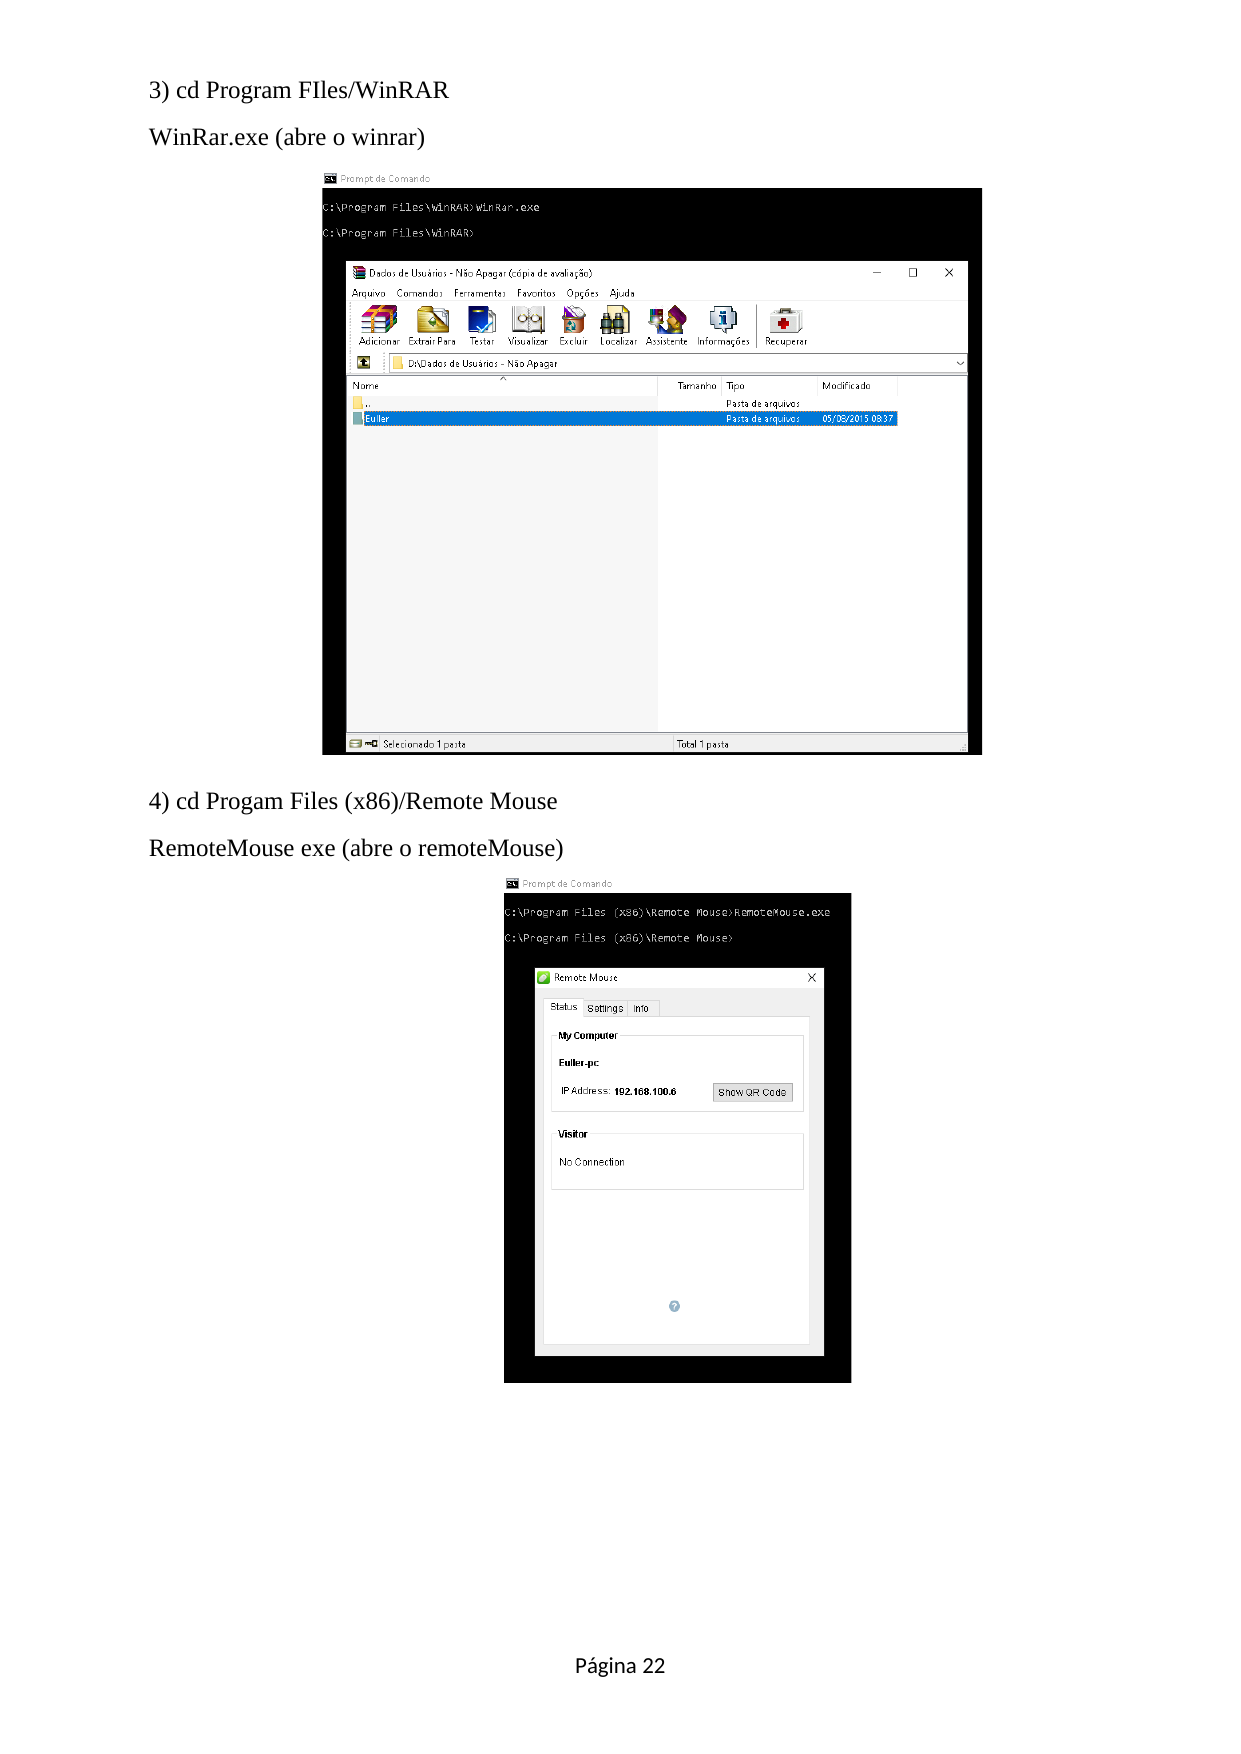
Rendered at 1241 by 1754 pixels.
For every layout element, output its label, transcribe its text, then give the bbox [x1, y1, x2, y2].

text RemoteMouse exe (abre o remoteMouse) [75, 833, 1165, 862]
text 3) cd Program FIles/WinRAR [75, 75, 1165, 104]
text 4) cd Progam Files (x86)/Remote Mouse [75, 786, 1165, 815]
text WinRar.exe (abre o winrar) [75, 122, 1165, 151]
